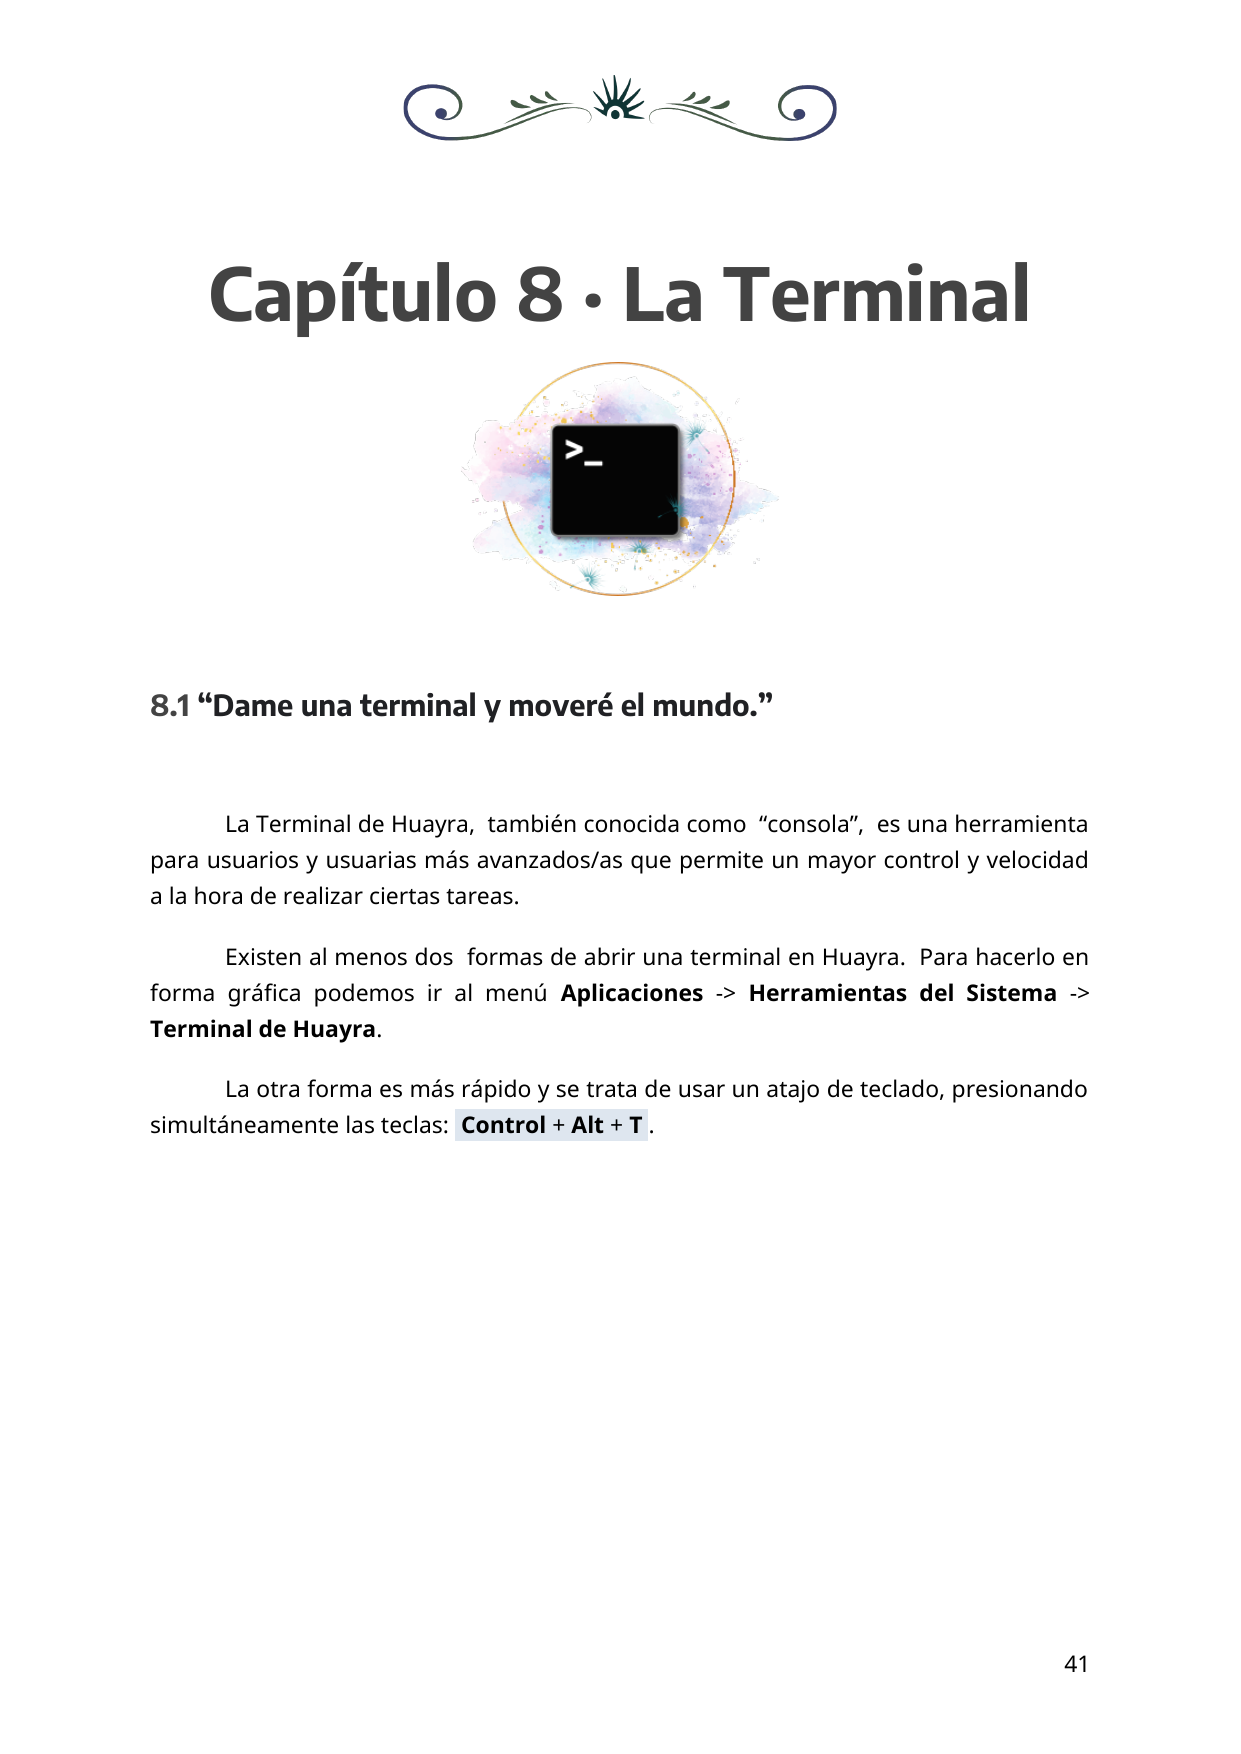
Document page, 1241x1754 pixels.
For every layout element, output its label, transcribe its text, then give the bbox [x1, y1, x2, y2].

picture [403, 75, 837, 141]
text La Terminal de Huayra, también conocida como “consola”, es una herramienta para usuarios y usuarias más avanzados/as que permite un mayor control y velocidad a la hora de realizar ciertas tareas. [150, 808, 1090, 911]
subtitle Capítulo 8 · La Terminal [150, 246, 1090, 337]
text La otra forma es más rápido y se trata de usar un atajo de teclado, presionando simultáneamente las teclas: Control + Alt + T . [150, 1073, 1090, 1141]
picture [461, 362, 780, 596]
subtitle 8.1 “Dame una terminal y moveré el mundo.” [150, 686, 1090, 723]
text Existen al menos dos formas de abrir una terminal en Huayra. Para hacerlo en forma gráfica podemos ir al menú Aplicaciones -> Herramientas del Sistema -> Terminal de Huayra. [150, 941, 1090, 1044]
